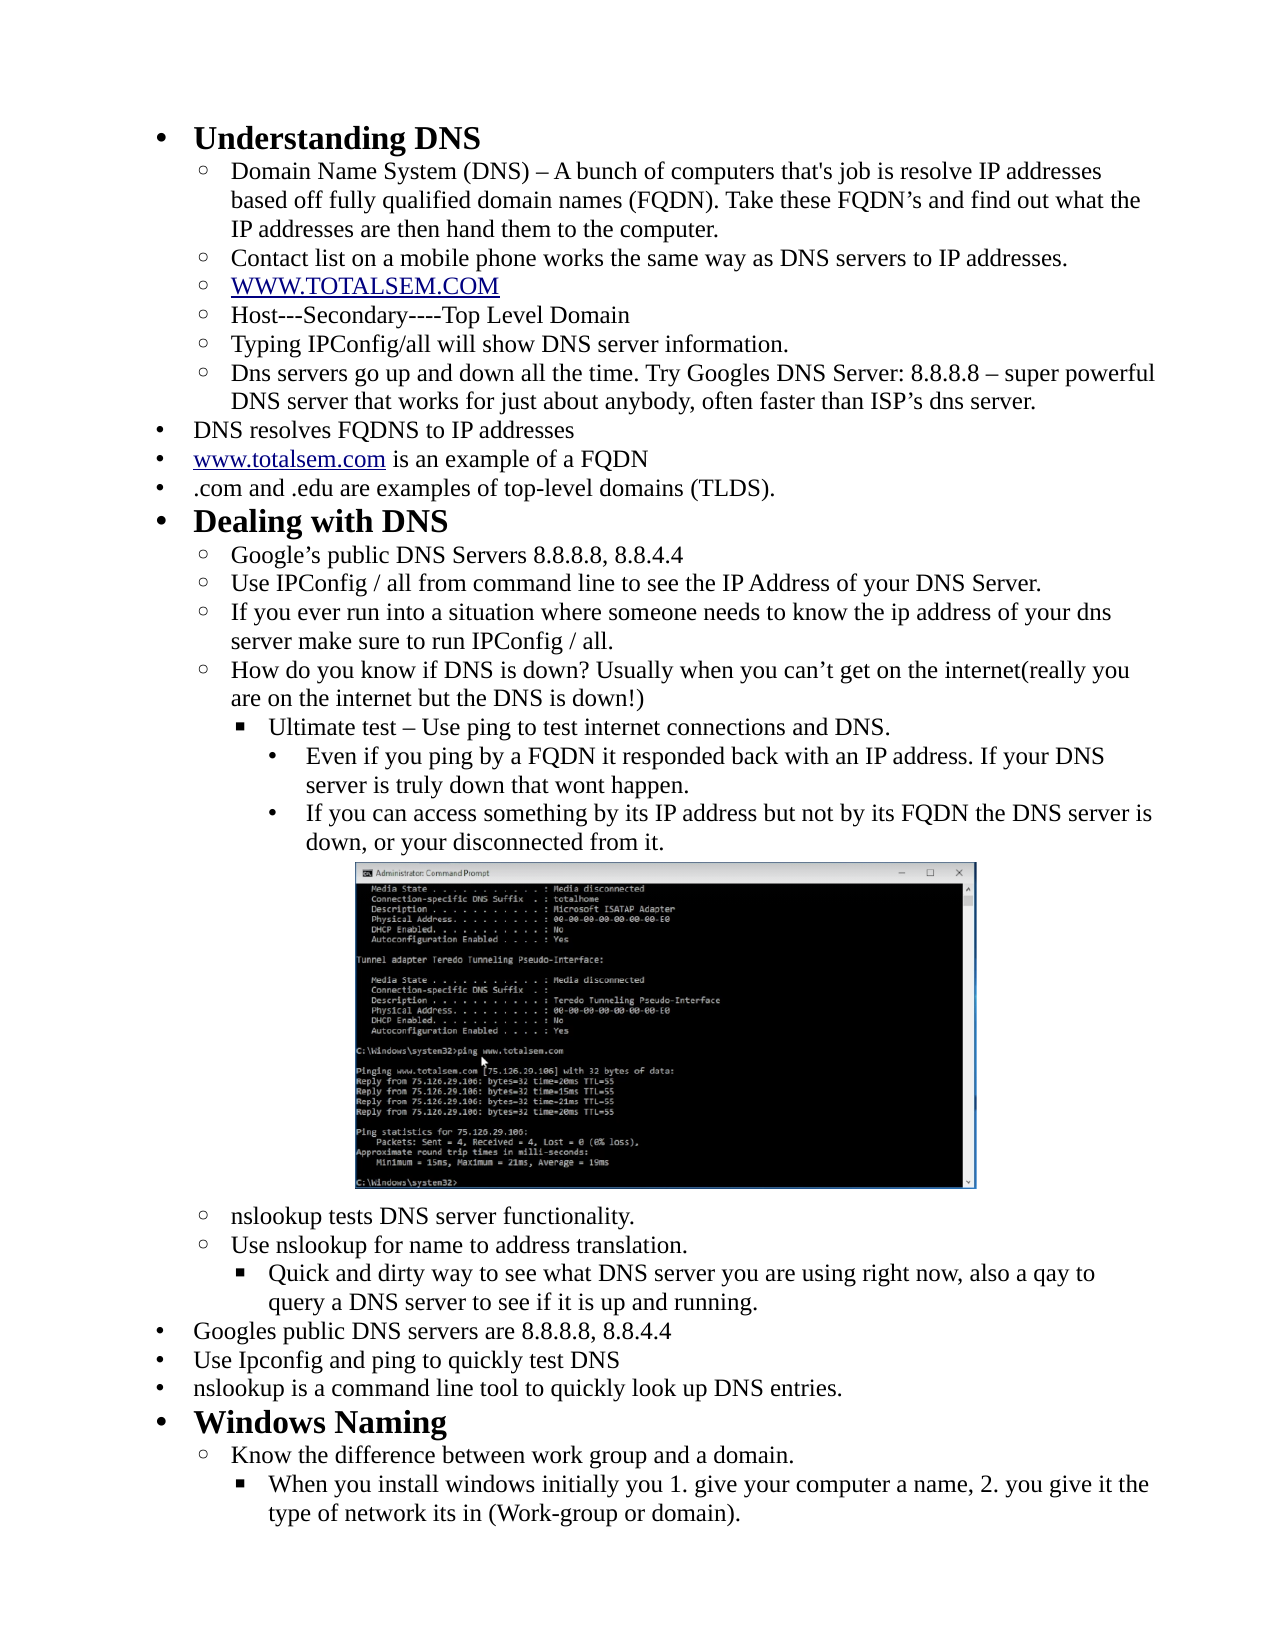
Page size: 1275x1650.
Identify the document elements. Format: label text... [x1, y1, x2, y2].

list Dealing with DNS [156, 501, 1157, 540]
list Understanding DNS [156, 118, 1157, 156]
list Windows Naming [156, 1402, 1157, 1441]
list Use nslookup for name to address translation. [193, 1230, 1157, 1258]
list Quick and dirty way to see what DNS server you are using right now, also a qay to query a DNS server to see if it is up and running. [231, 1258, 1157, 1316]
list www.totalsem.com is an example of a FQDN [156, 444, 1157, 473]
list Dns servers go up and down all the time. Try Googles DNS Server: 8.8.8.8 – super powerful DNS server that works for just about anybody, often faster than ISP’s dns server. [193, 358, 1157, 415]
list WWW.TOTALSEM.COM [193, 271, 1157, 300]
list If you can access something by its IP address but not by its FQDN the DNS server is down, or your disconnected from it. [268, 798, 1157, 856]
list nslookup tests DNS server functionality. [193, 1201, 1157, 1230]
list Domain Name System (DNS) – A bunch of computers that's job is resolve IP addresses based off fully qualified domain names (FQDN). Take these FQDN’s and find out what the IP addresses are then hand them to the computer. [193, 156, 1157, 243]
list Ultimate test – Use ping to test internet connections and DNS. [231, 712, 1157, 741]
list Contact list on a mobile phone works the same way as DNS servers to IP addresses. [193, 243, 1157, 271]
picture [355, 862, 977, 1189]
list When you install windows initially you 1. give your computer a name, 2. you give it the type of network its in (Work-group or domain). [231, 1469, 1157, 1527]
list Use IPConfig / all from command line to see the IP Address of your DNS Server. [193, 568, 1157, 597]
list Even if you ping by a FQDN it responded back with an IP address. If your DNS server is truly down that wont happen. [268, 741, 1157, 798]
list nslookup is a command line tool to quickly look up DNS entries. [156, 1373, 1157, 1402]
list Googles public DNS servers are 8.8.8.8, 8.8.4.4 [156, 1316, 1157, 1345]
list DNS resolves FQDNS to IP addresses [156, 415, 1157, 444]
list Know the difference between work group and a domain. [193, 1441, 1157, 1469]
list Typing IPConfig/all will show DNS server information. [193, 329, 1157, 358]
list Use Ipconfig and ping to quickly test DNS [156, 1345, 1157, 1373]
list .com and .edu are examples of top-level domains (TLDS). [156, 473, 1157, 501]
list How do you know if DNS is down? Usually when you can’t get on the internet(really you are on the internet but the DNS is down!) [193, 655, 1157, 712]
list Host---Secondary----Top Level Domain [193, 300, 1157, 329]
list If you ever run into a situation where someone needs to know the ip address of your dns server make sure to run IPConfig / all. [193, 597, 1157, 655]
list Google’s public DNS Servers 8.8.8.8, 8.8.4.4 [193, 540, 1157, 568]
